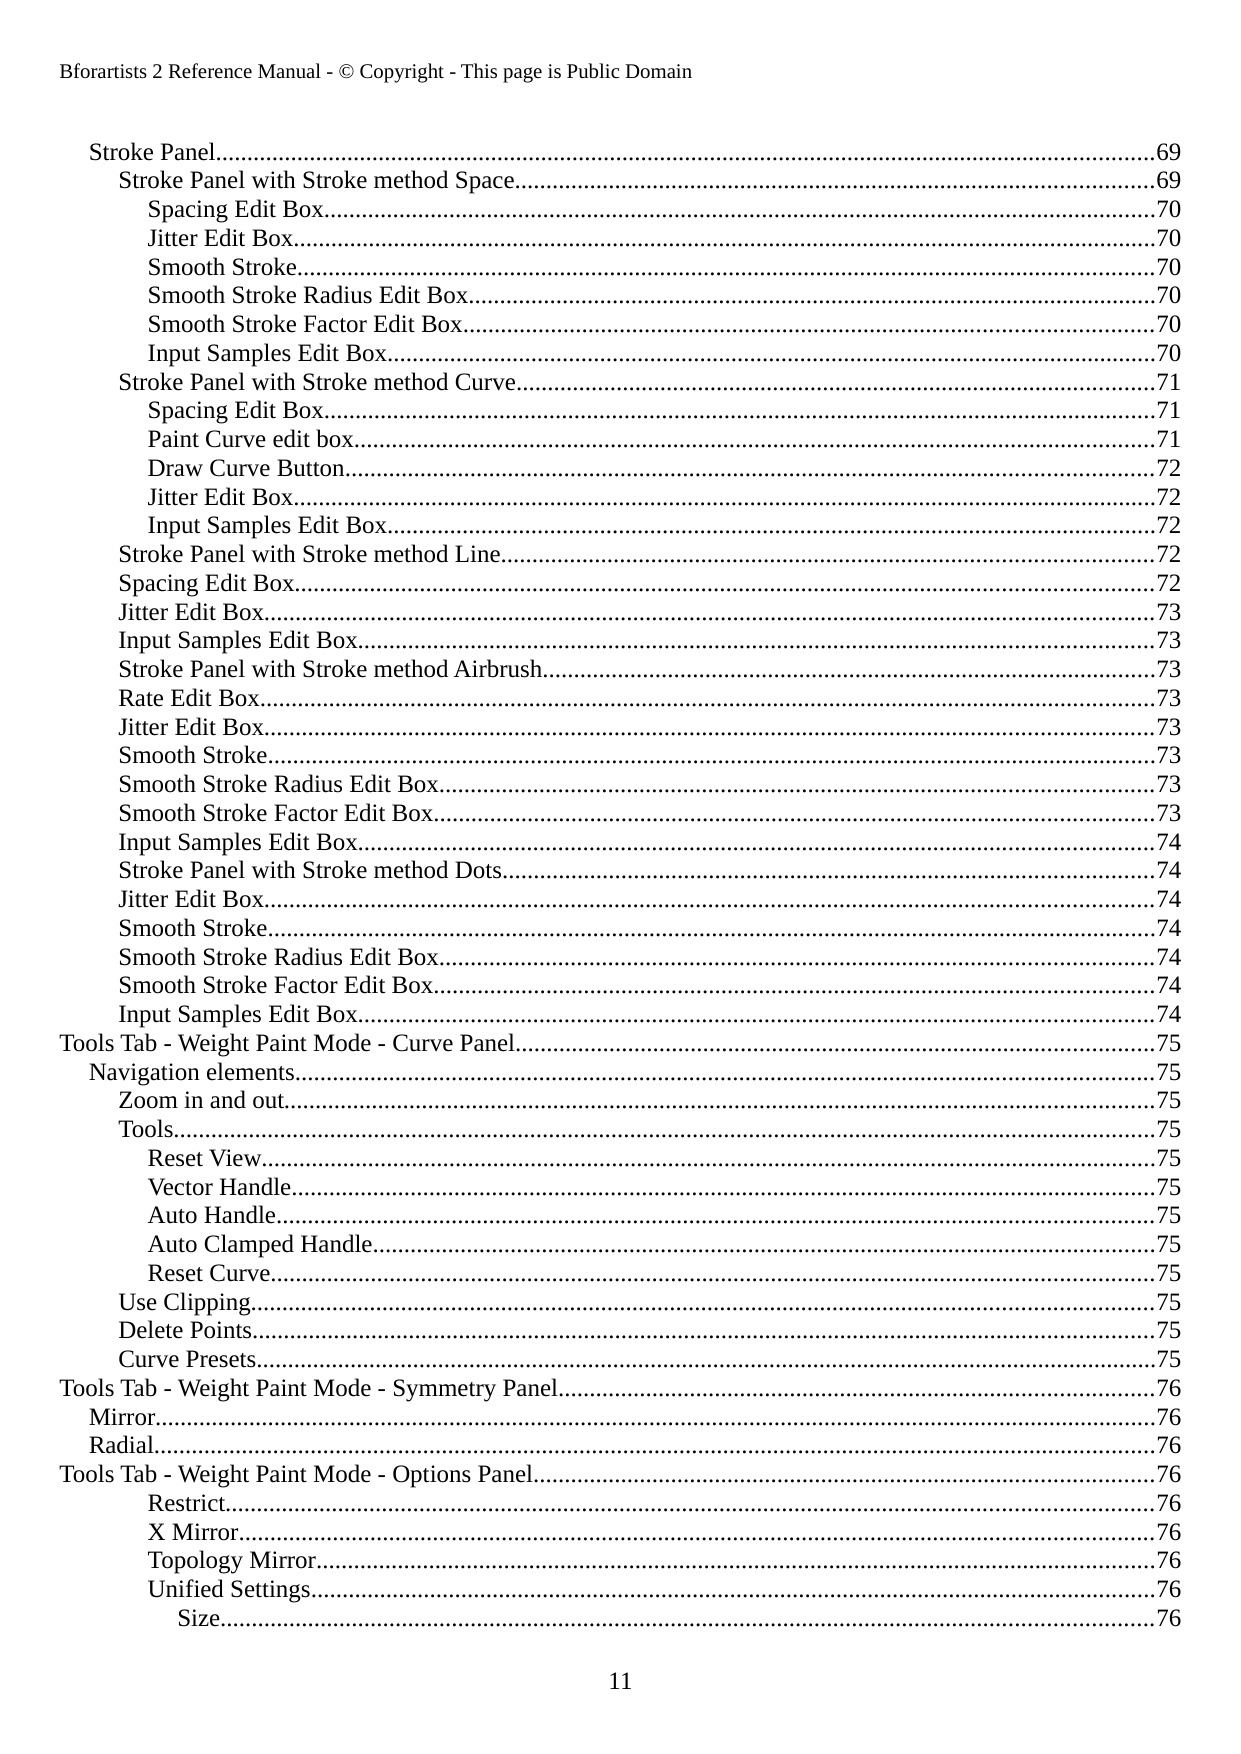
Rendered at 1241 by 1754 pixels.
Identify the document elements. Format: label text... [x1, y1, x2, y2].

text Delete Points 75 [118, 1315, 1181, 1344]
text Stroke Panel with Stroke method Dots 74 [118, 855, 1181, 884]
text Paint Curve edit box 71 [147, 424, 1181, 453]
text Smooth Stroke Factor Edit Box 74 [118, 970, 1181, 999]
text Input Samples Edit Box 74 [118, 999, 1181, 1028]
text Stroke Panel with Stroke method Airbrush 73 [118, 654, 1181, 683]
text Smooth Stroke Factor Edit Box 70 [147, 309, 1181, 338]
text Reset Curve 75 [147, 1258, 1181, 1287]
text Auto Clamped Handle 75 [147, 1229, 1181, 1258]
text Stroke Panel with Stroke method Curve 71 [118, 367, 1181, 395]
text Input Samples Edit Box 72 [147, 510, 1181, 539]
text Mirror 76 [88, 1402, 1181, 1430]
text Jitter Edit Box 73 [118, 712, 1181, 740]
text Rate Edit Box 73 [118, 683, 1181, 712]
text Stroke Panel with Stroke method Space 69 [118, 165, 1181, 194]
text Vector Handle 75 [147, 1172, 1181, 1200]
text Jitter Edit Box 70 [147, 223, 1181, 252]
text Size 76 [177, 1603, 1181, 1632]
text Tools Tab - Weight Paint Mode - Options Panel 76 [59, 1459, 1181, 1488]
text Spacing Edit Box 72 [118, 568, 1181, 597]
text Smooth Stroke Radius Edit Box 70 [147, 280, 1181, 309]
text Use Clipping 75 [118, 1287, 1181, 1315]
text Input Samples Edit Box 74 [118, 827, 1181, 855]
text Tools Tab - Weight Paint Mode - Curve Panel 75 [59, 1028, 1181, 1057]
text Stroke Panel 69 [88, 137, 1181, 165]
text X Mirror 76 [147, 1517, 1181, 1545]
text Smooth Stroke Factor Edit Box 73 [118, 798, 1181, 827]
text Jitter Edit Box 73 [118, 597, 1181, 625]
text Navigation elements 75 [88, 1057, 1181, 1085]
text Reset View 75 [147, 1143, 1181, 1172]
text Smooth Stroke Radius Edit Box 73 [118, 769, 1181, 798]
text Jitter Edit Box 72 [147, 482, 1181, 510]
text Jitter Edit Box 74 [118, 884, 1181, 913]
text Tools 75 [118, 1114, 1181, 1143]
text Topology Mirror 76 [147, 1545, 1181, 1574]
text Unified Settings 76 [147, 1574, 1181, 1603]
text Tools Tab - Weight Paint Mode - Symmetry Panel 76 [59, 1373, 1181, 1402]
text Curve Presets 75 [118, 1344, 1181, 1373]
text Input Samples Edit Box 70 [147, 338, 1181, 367]
text Input Samples Edit Box 73 [118, 625, 1181, 654]
text Smooth Stroke Radius Edit Box 74 [118, 942, 1181, 970]
text Smooth Stroke 73 [118, 740, 1181, 769]
text Smooth Stroke 74 [118, 913, 1181, 942]
text Stroke Panel with Stroke method Line 72 [118, 539, 1181, 568]
text Spacing Edit Box 71 [147, 395, 1181, 424]
text Spacing Edit Box 70 [147, 194, 1181, 223]
text Auto Handle 75 [147, 1200, 1181, 1229]
text Zoom in and out 75 [118, 1085, 1181, 1114]
text Smooth Stroke 70 [147, 252, 1181, 280]
text Radial 76 [88, 1430, 1181, 1459]
text Draw Curve Button 72 [147, 453, 1181, 482]
text Restrict 76 [147, 1488, 1181, 1517]
